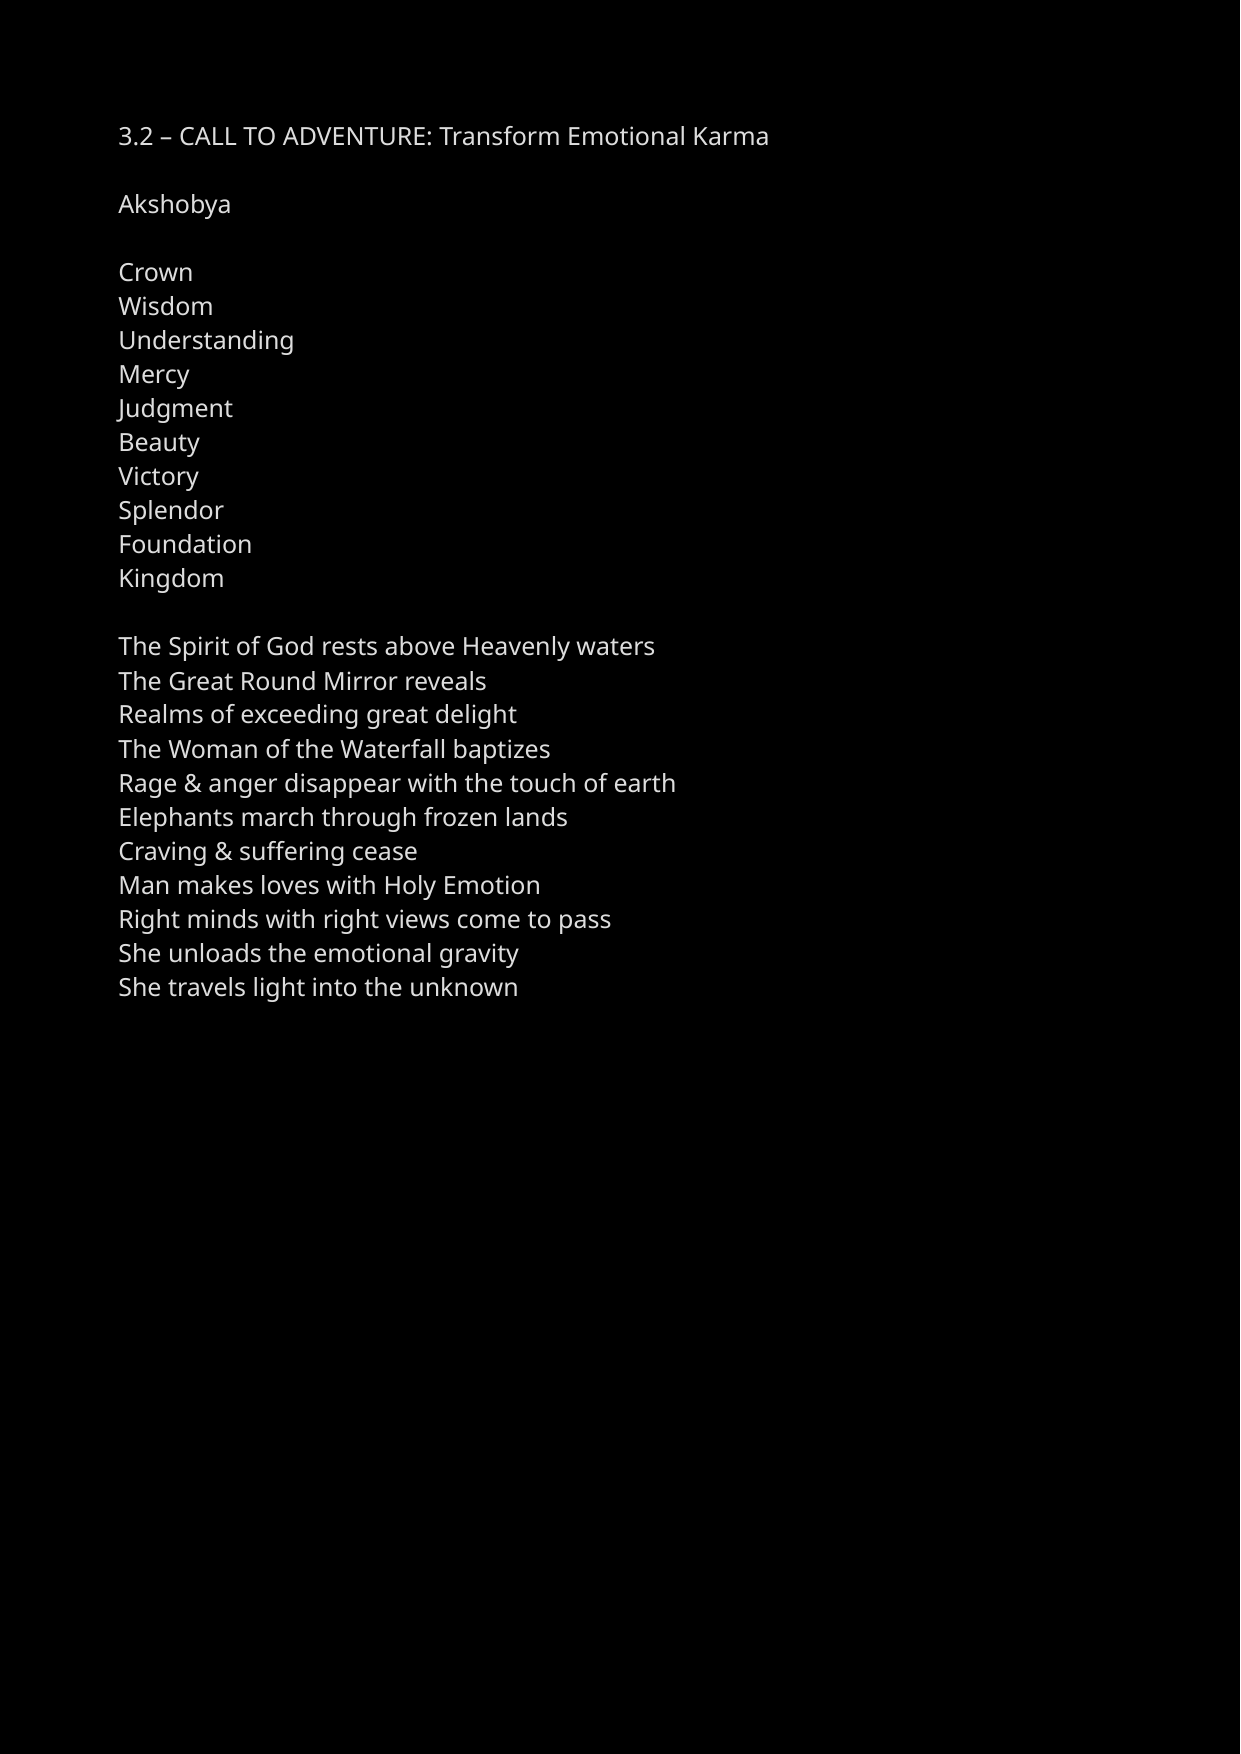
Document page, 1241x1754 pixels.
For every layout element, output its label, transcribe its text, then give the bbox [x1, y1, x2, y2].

text Splendor [118, 493, 1122, 527]
text The Woman of the Waterfall baptizes [118, 731, 1122, 765]
text She travels light into the unknown [118, 970, 1122, 1004]
text Understanding [118, 322, 1122, 357]
text Craving & suffering cease [118, 833, 1122, 867]
text Realms of exceeding great delight [118, 697, 1122, 731]
text Foundation [118, 527, 1122, 561]
text She unloads the emotional gravity [118, 936, 1122, 970]
text Rage & anger disappear with the touch of earth [118, 765, 1122, 799]
text Wisdom [118, 288, 1122, 322]
text Right minds with right views come to pass [118, 902, 1122, 936]
text Man makes loves with Holy Emotion [118, 867, 1122, 902]
text Elephants march through frozen lands [118, 799, 1122, 833]
text Akshobya [118, 186, 1122, 220]
text Victory [118, 459, 1122, 493]
text The Spirit of God rests above Heavenly waters [118, 629, 1122, 663]
text 3.2 – CALL TO ADVENTURE: Transform Emotional Karma [118, 118, 1122, 152]
text The Great Round Mirror reveals [118, 663, 1122, 697]
text Kingdom [118, 561, 1122, 595]
text Crown [118, 254, 1122, 288]
text Beauty [118, 425, 1122, 459]
text Judgment [118, 391, 1122, 425]
text Mercy [118, 357, 1122, 391]
